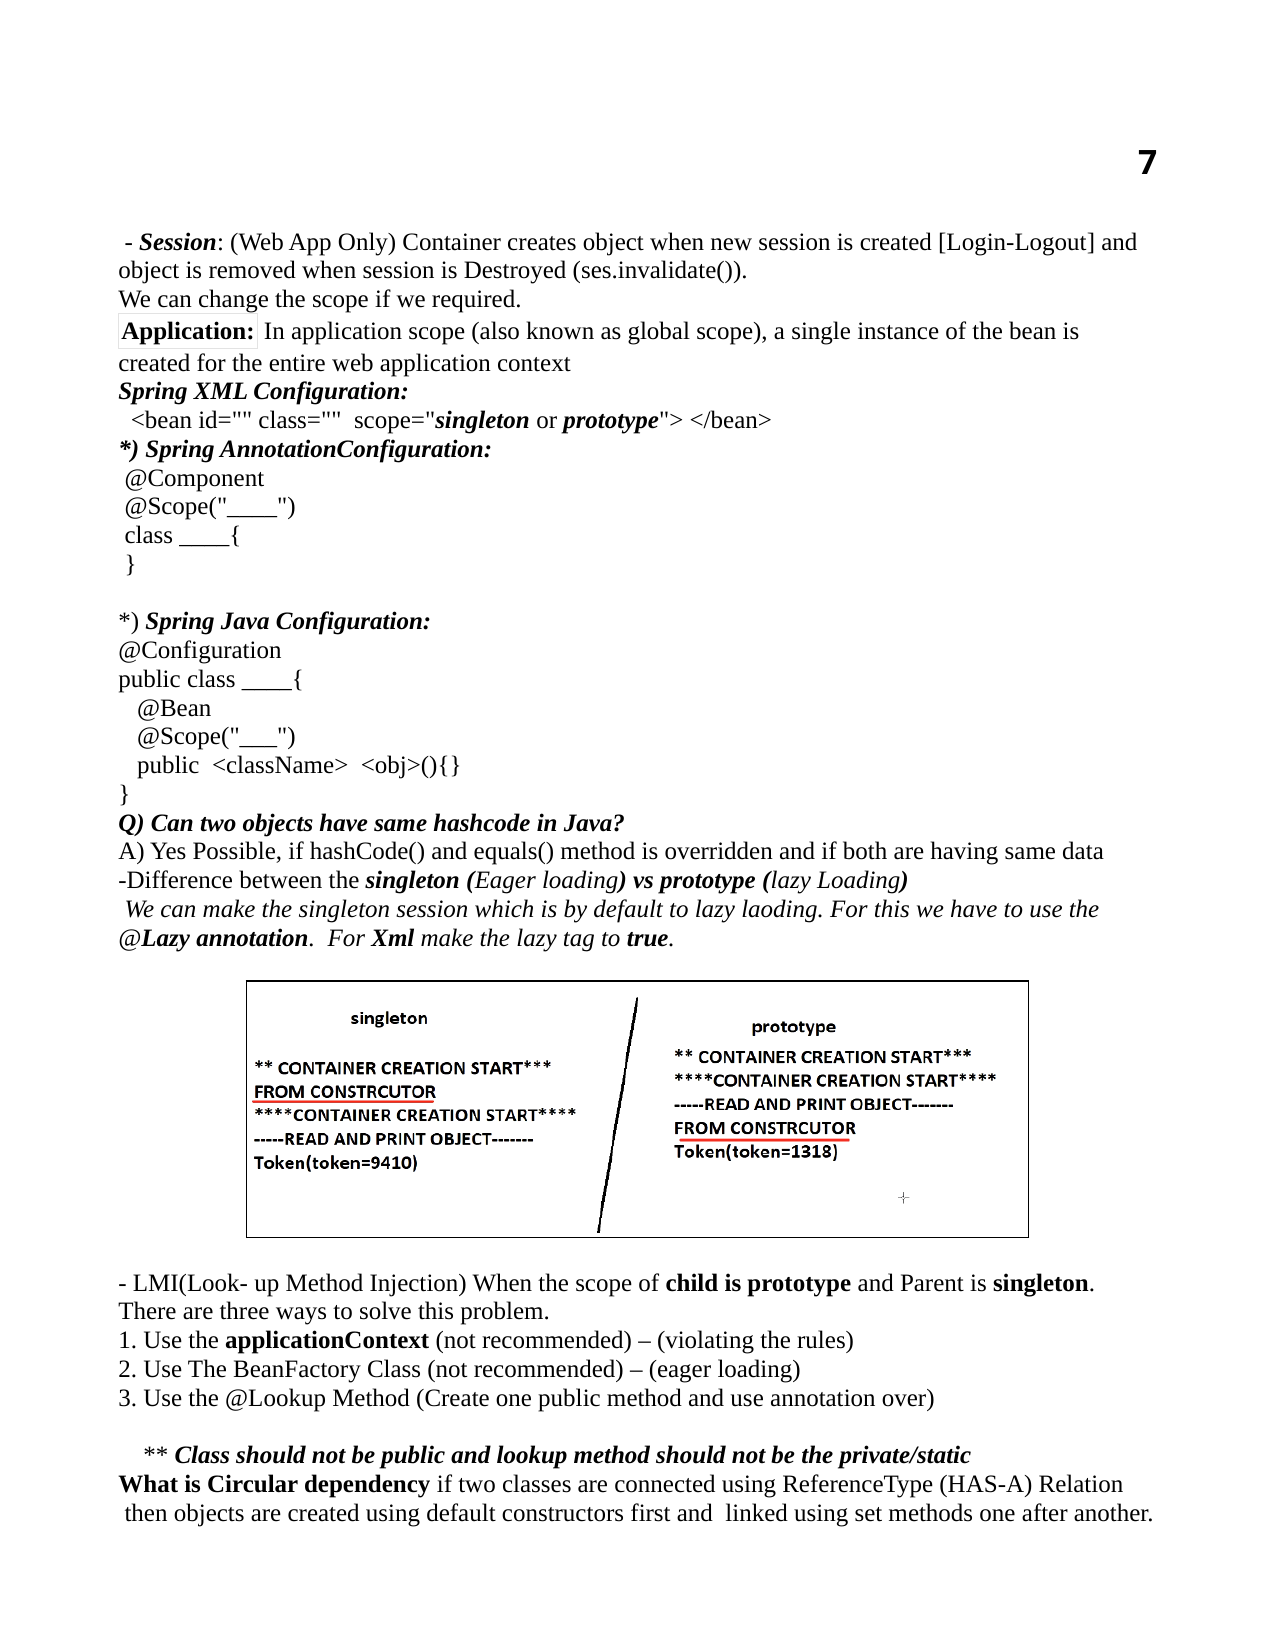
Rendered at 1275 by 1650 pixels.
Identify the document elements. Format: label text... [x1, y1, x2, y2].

text @Bean [118, 693, 1157, 721]
text -Difference between the singleton (Eager loading) vs prototype (lazy Loading) [118, 865, 1157, 894]
text } [118, 779, 1157, 808]
text public <className> <obj>(){} [118, 750, 1157, 779]
text - Session: (Web App Only) Container creates object when new session is created [Login-Logout] and object is removed when session is Destroyed (ses.invalidate()). [118, 227, 1157, 284]
text We can change the scope if we required. [118, 284, 1157, 313]
text Q) Can two objects have same hashcode in Java? [118, 808, 1157, 836]
text <bean id="" class="" scope="singleton or prototype"> </bean> [118, 405, 1157, 434]
text @Configuration [118, 635, 1157, 664]
text Application: In application scope (also known as global scope), a single instance of the bean is created for the entire web application context [118, 313, 1157, 376]
text A) Yes Possible, if hashCode() and equals() method is overridden and if both are having same data [118, 836, 1157, 865]
text 1. Use the applicationContext (not recommended) – (violating the rules) [118, 1325, 1157, 1354]
text then objects are created using default constructors first and linked using set methods one after another. [118, 1498, 1157, 1526]
text *) Spring Java Configuration: [118, 606, 1157, 635]
text class ____{ [118, 520, 1157, 549]
text 3. Use the @Lookup Method (Create one public method and use annotation over) [118, 1383, 1157, 1411]
text @Component [118, 463, 1157, 491]
text *) Spring AnnotationConfiguration: [118, 434, 1157, 463]
text - LMI(Look- up Method Injection) When the scope of child is prototype and Parent is singleton. [118, 1268, 1157, 1296]
text @Scope("___") [118, 721, 1157, 750]
picture [251, 986, 1024, 1233]
text What is Circular dependency if two classes are connected using ReferenceType (HAS-A) Relation [118, 1469, 1157, 1498]
text 2. Use The BeanFactory Class (not recommended) – (eager loading) [118, 1354, 1157, 1383]
text ** Class should not be public and lookup method should not be the private/static [118, 1440, 1157, 1469]
text public class ____{ [118, 664, 1157, 693]
text Spring XML Configuration: [118, 376, 1157, 405]
text There are three ways to solve this problem. [118, 1296, 1157, 1325]
text We can make the singleton session which is by default to lazy laoding. For this we have to use the @Lazy annotation. For Xml make the lazy tag to true. [118, 894, 1157, 951]
text } [118, 549, 1157, 578]
text @Scope("____") [118, 491, 1157, 520]
